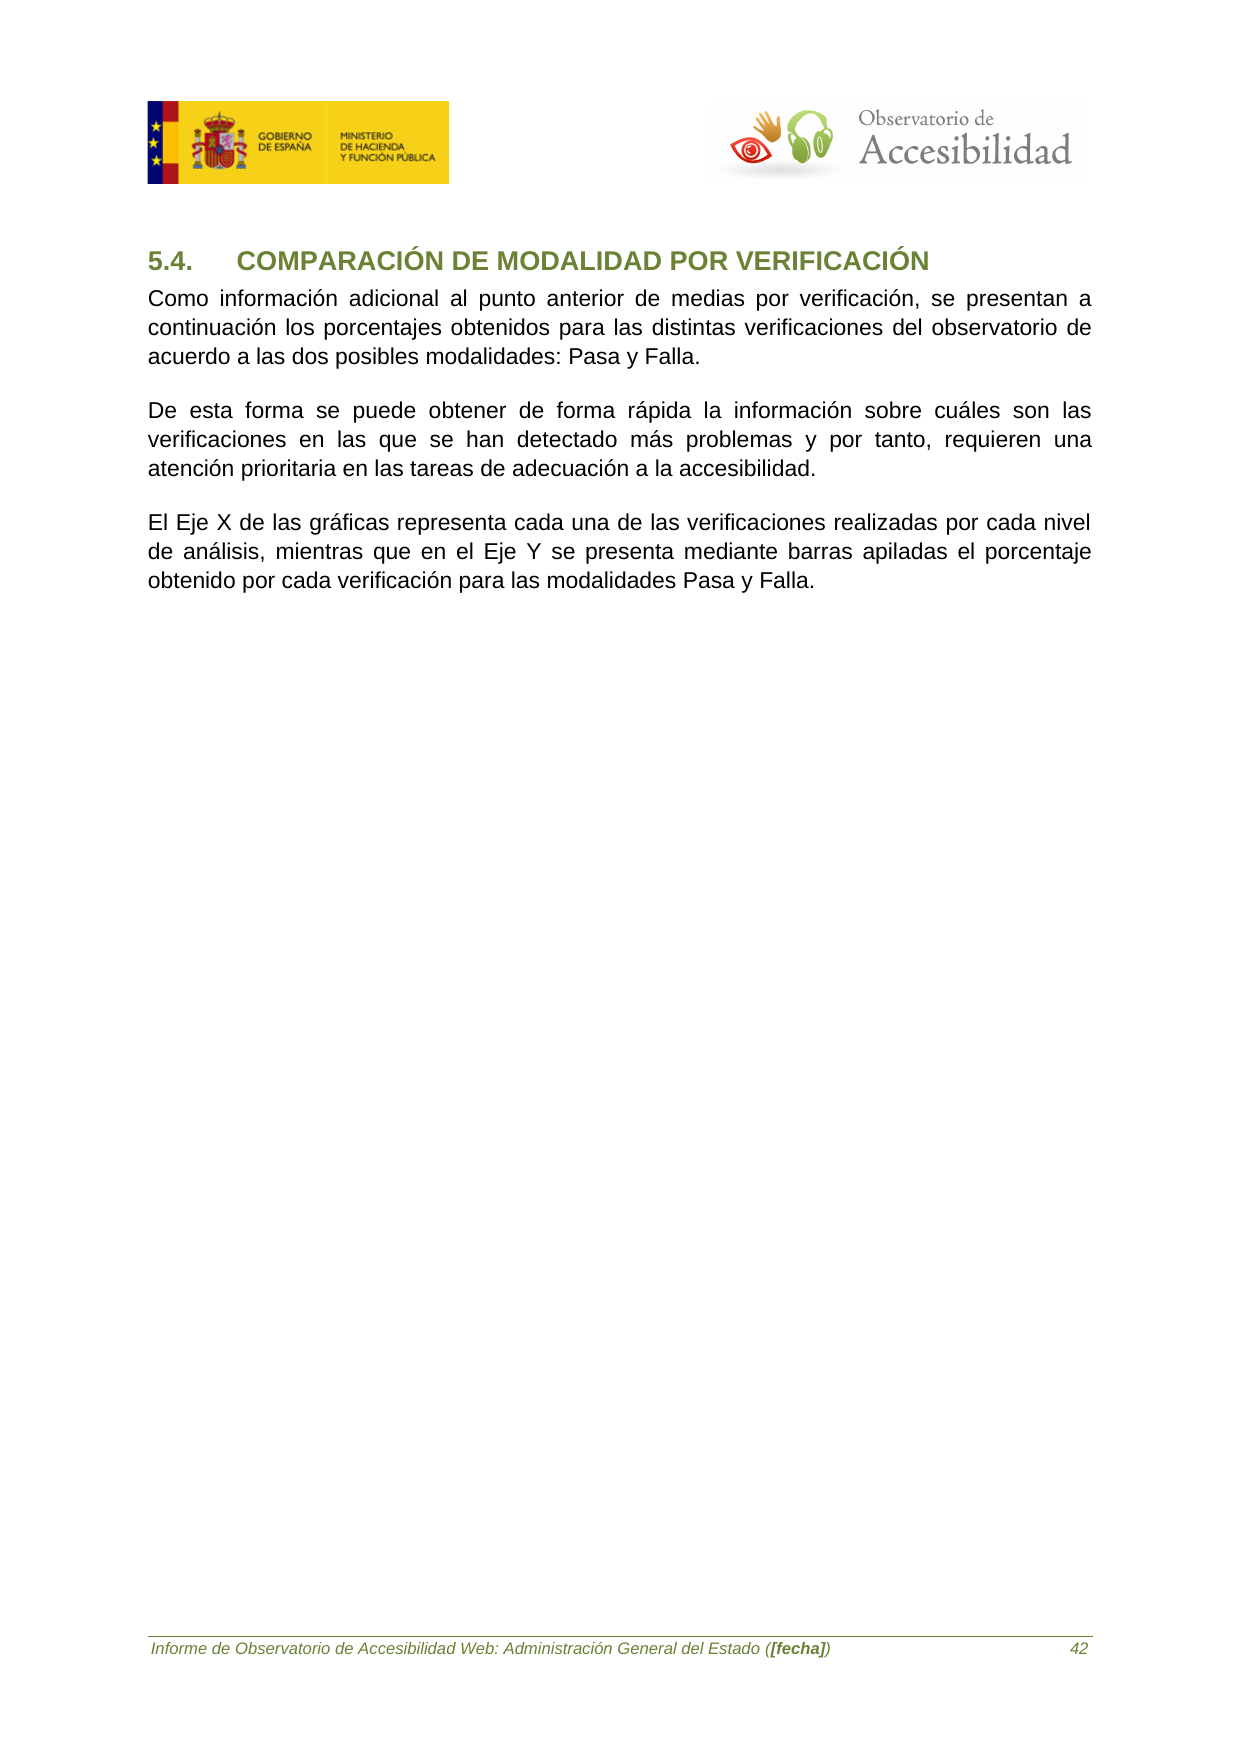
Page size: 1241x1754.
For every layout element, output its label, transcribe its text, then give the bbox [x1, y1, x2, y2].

subtitle Comparación de modalidad por verificación [148, 245, 1092, 276]
text De esta forma se puede obtener de forma rápida la información sobre cuáles son las verificaciones en las que se han detectado más problemas y por tanto, requieren una atención prioritaria en las tareas de adecuación a la accesibilidad. [148, 397, 1092, 481]
text El Eje X de las gráficas representa cada una de las verificaciones realizadas por cada nivel de análisis, mientras que en el Eje Y se presenta mediante barras apiladas el porcentaje obtenido por cada verificación para las modalidades Pasa y Falla. [148, 509, 1092, 593]
picture [147, 101, 450, 184]
text Como información adicional al punto anterior de medias por verificación, se presentan a continuación los porcentajes obtenidos para las distintas verificaciones del observatorio de acuerdo a las dos posibles modalidades: Pasa y Falla. [148, 285, 1092, 369]
picture [710, 101, 1086, 184]
